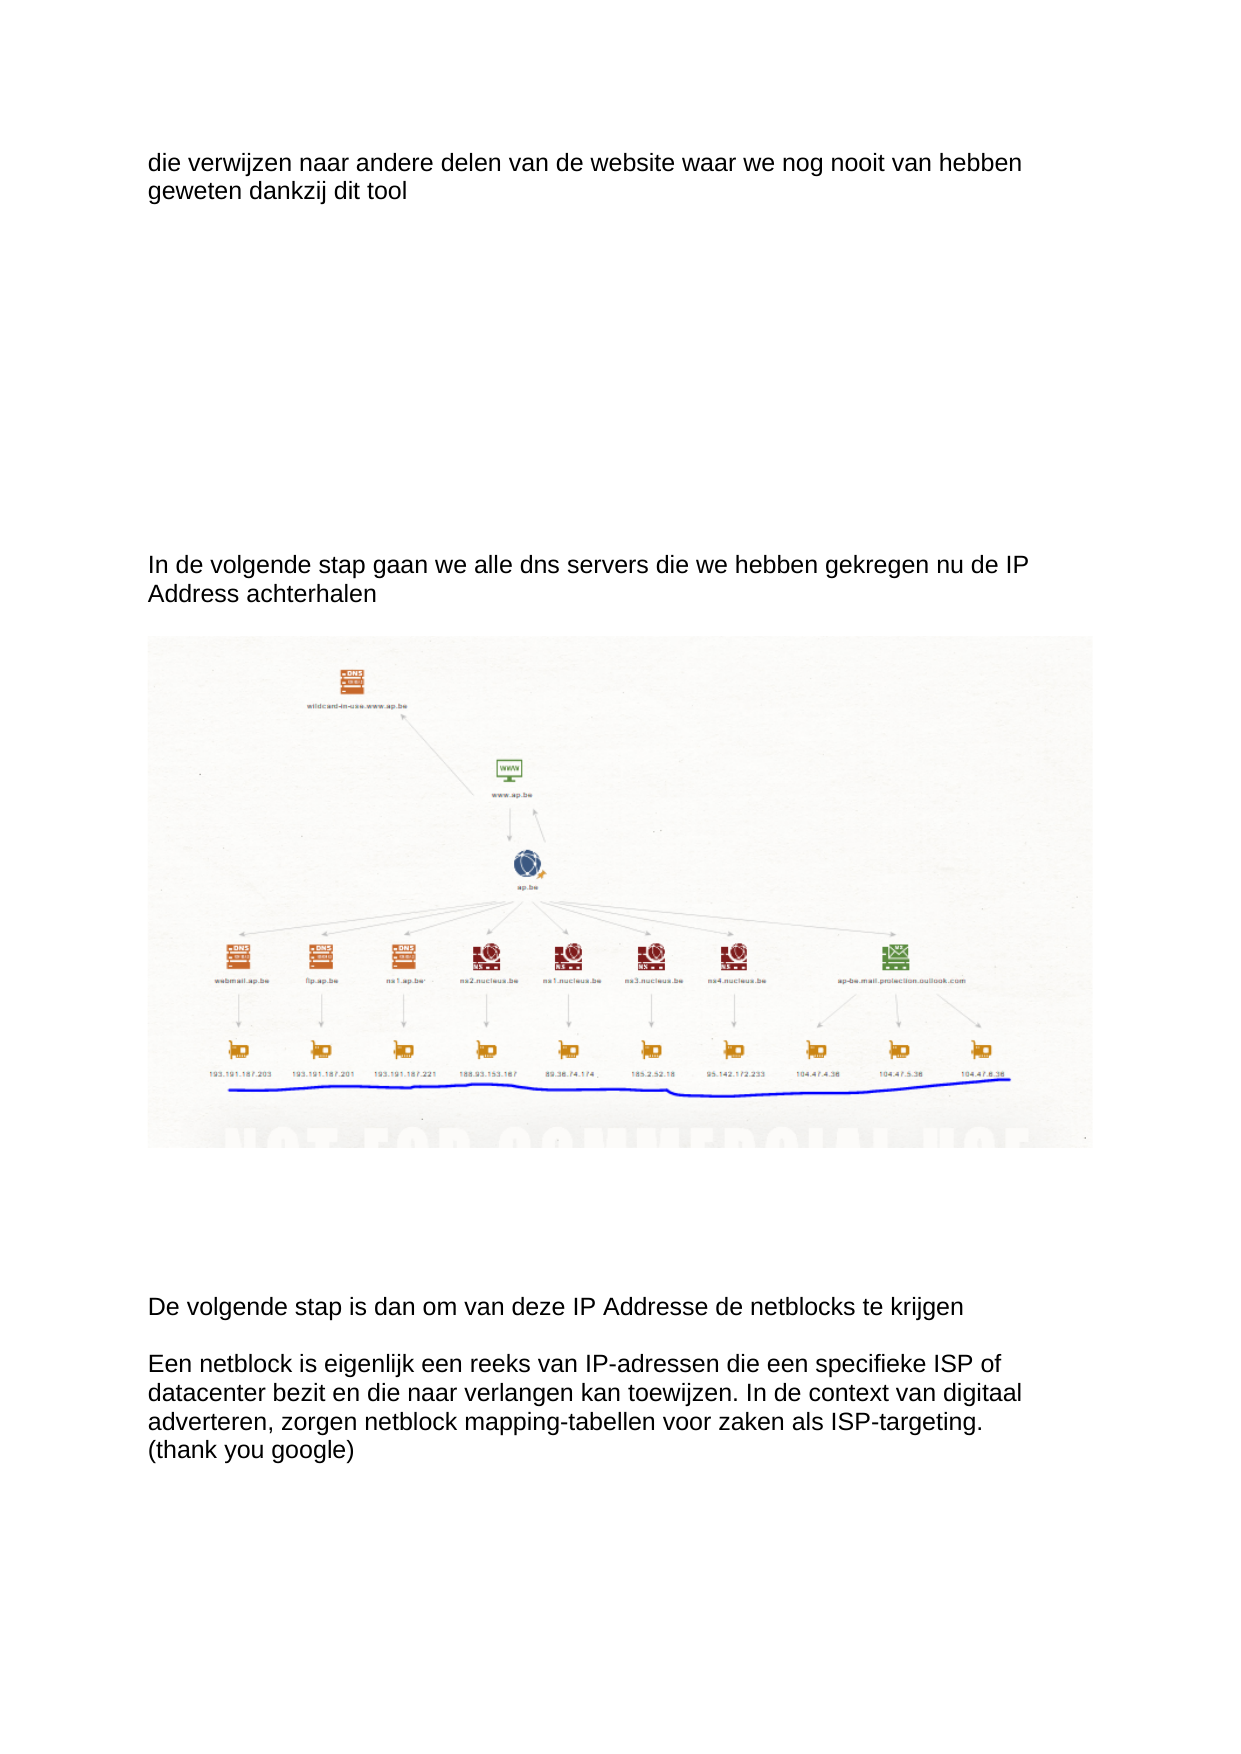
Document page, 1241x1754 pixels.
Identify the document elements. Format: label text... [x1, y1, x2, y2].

text enkel van de domain heb ik al zoveel informatie kunnen verkrijgen, al deze andere dns-servers die verwijzen naar andere delen van de website waar we nog nooit van hebben geweten dankzij dit tool [148, 148, 1093, 205]
text De volgende stap is dan om van deze IP Addresse de netblocks te krijgen [148, 1292, 1093, 1321]
text Een netblock is eigenlijk een reeks van IP-adressen die een specifieke ISP of datacenter bezit en die naar verlangen kan toewijzen. In de context van digitaal adverteren, zorgen netblock mapping-tabellen voor zaken als ISP-targeting. [148, 1349, 1093, 1436]
text In de volgende stap gaan we alle dns servers die we hebben gekregen nu de IP Address achterhalen [148, 550, 1093, 636]
text (thank you google) [148, 1436, 1093, 1464]
